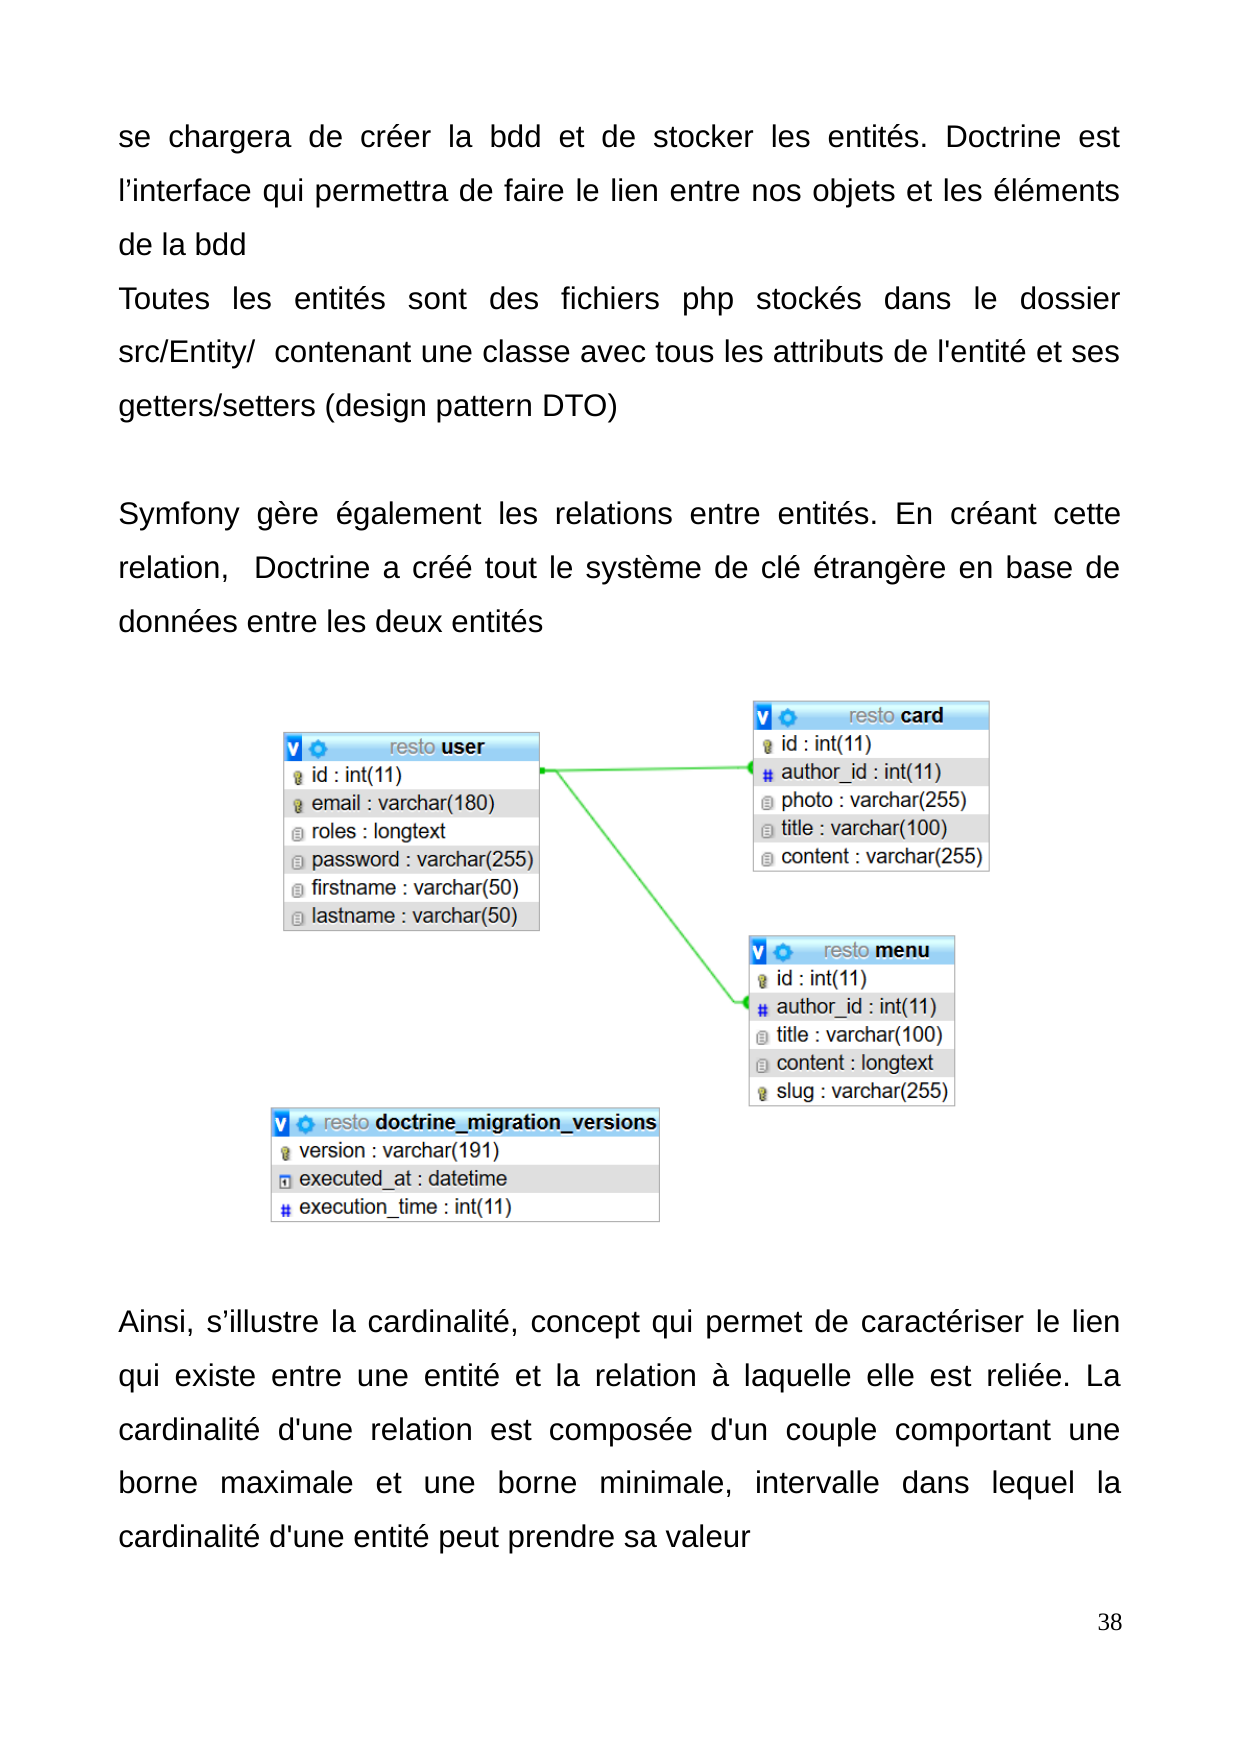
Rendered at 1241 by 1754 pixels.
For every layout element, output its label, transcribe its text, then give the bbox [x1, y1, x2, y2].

picture [182, 661, 1043, 1267]
text se chargera de créer la bdd et de stocker les entités. Doctrine est l’interface qui permettra de faire le lien entre nos objets et les éléments de la bdd [118, 118, 1122, 262]
text Toutes les entités sont des fichiers php stockés dans le dossier src/Entity/ contenant une classe avec tous les attributs de l'entité et ses getters/setters (design pattern DTO) [118, 280, 1122, 423]
text Symfony gère également les relations entre entités. En créant cette relation, Doctrine a créé tout le système de clé étrangère en base de données entre les deux entités [118, 495, 1122, 639]
text Ainsi, s’illustre la cardinalité, concept qui permet de caractériser le lien qui existe entre une entité et la relation à laquelle elle est reliée. La cardinalité d'une relation est composée d'un couple comportant une borne maximale et une borne minimale, intervalle dans lequel la cardinalité d'une entité peut prendre sa valeur [118, 1303, 1122, 1554]
